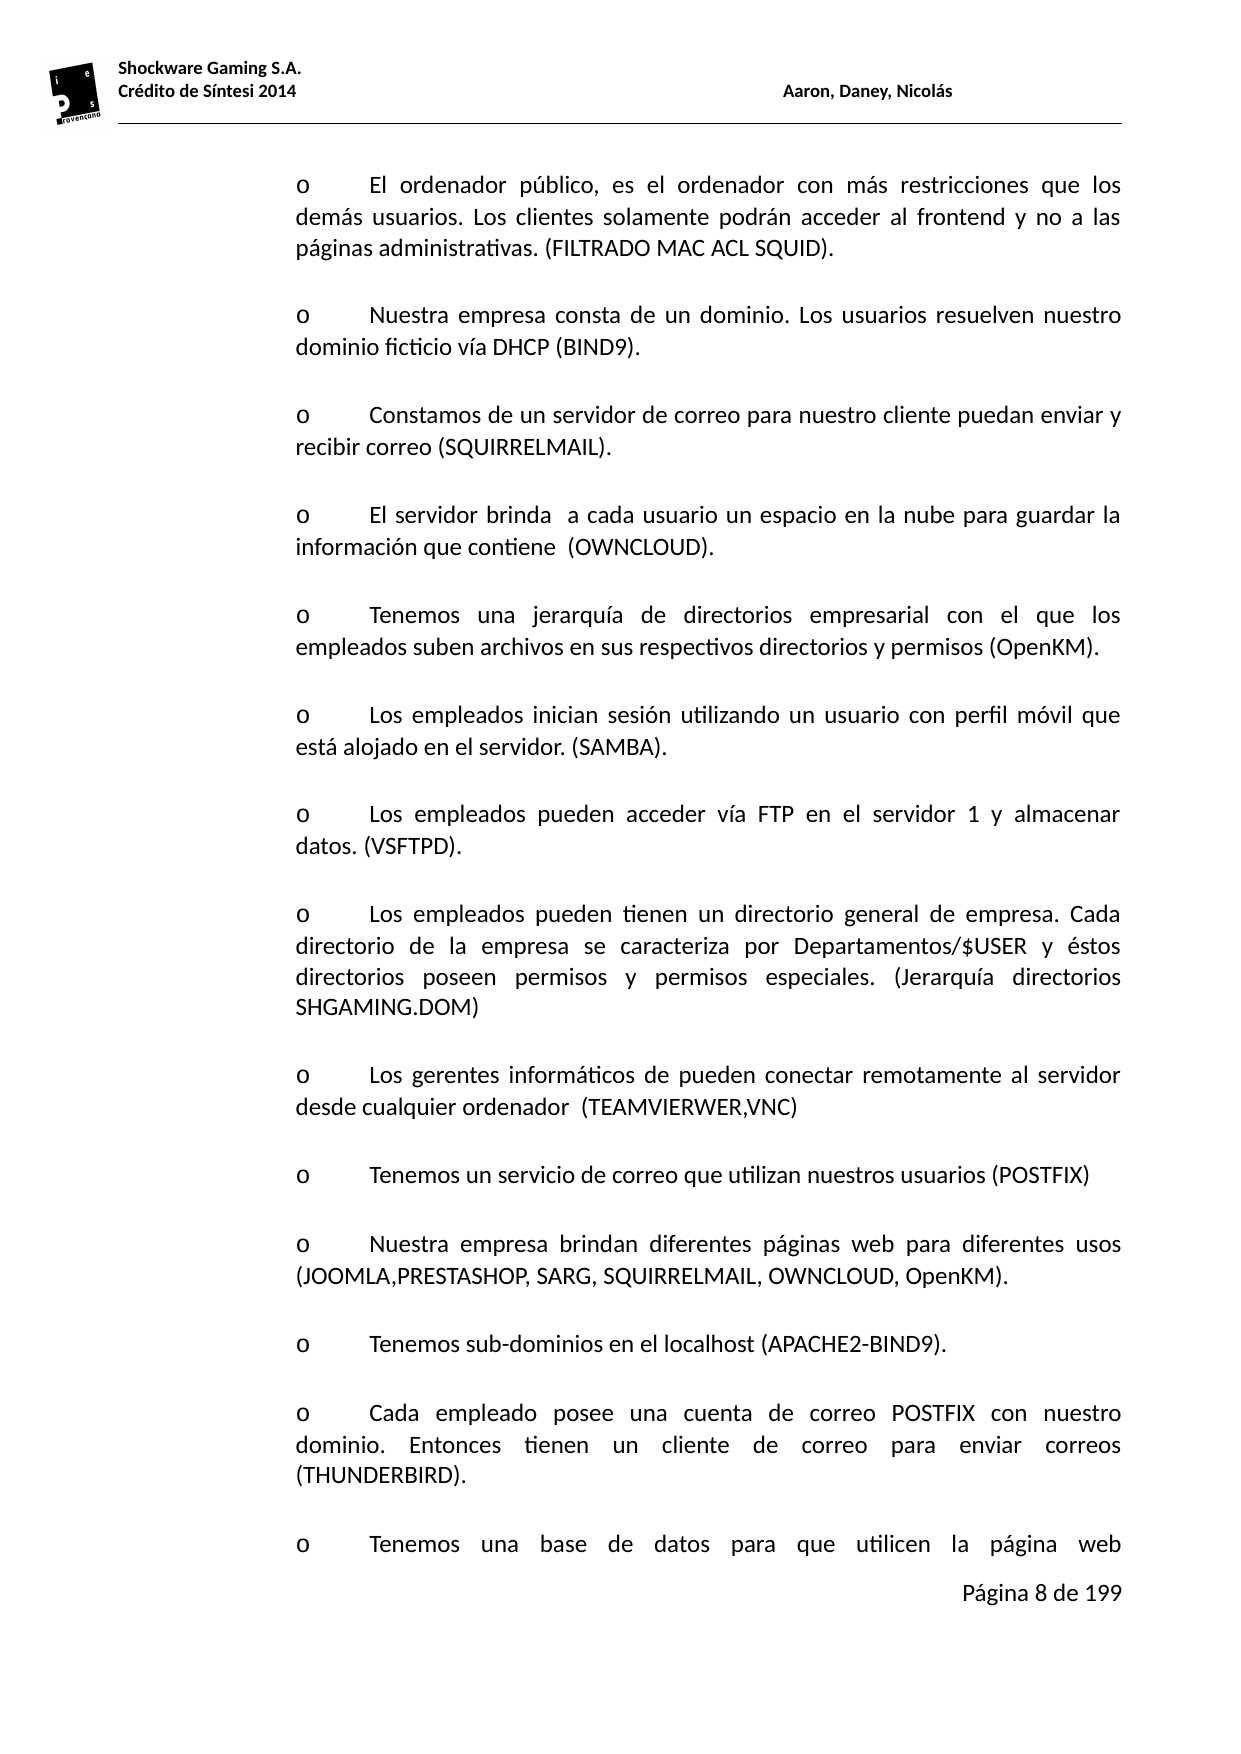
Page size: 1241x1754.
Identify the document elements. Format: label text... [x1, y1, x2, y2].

picture [43, 56, 110, 130]
list Tenemos sub-dominios en el localhost (APACHE2-BIND9). [295, 1328, 1122, 1360]
list Tenemos una base de datos para que utilicen la página web [295, 1528, 1122, 1559]
list Nuestra empresa consta de un dominio. Los usuarios resuelven nuestro dominio ficticio vía DHCP (BIND9). [295, 300, 1122, 362]
list Los empleados inician sesión utilizando un usuario con perfil móvil que está alojado en el servidor. (SAMBA). [295, 699, 1122, 761]
list Tenemos una jerarquía de directorios empresarial con el que los empleados suben archivos en sus respectivos directorios y permisos (OpenKM). [295, 599, 1122, 661]
list El ordenador público, es el ordenador con más restricciones que los demás usuarios. Los clientes solamente podrán acceder al frontend y no a las páginas administrativas. (FILTRADO MAC ACL SQUID). [295, 169, 1122, 262]
list El servidor brinda a cada usuario un espacio en la nube para guardar la información que contiene (OWNCLOUD). [295, 499, 1122, 562]
list Los gerentes informáticos de pueden conectar remotamente al servidor desde cualquier ordenador (TEAMVIERWER,VNC) [295, 1059, 1122, 1122]
list Los empleados pueden tienen un directorio general de empresa. Cada directorio de la empresa se caracteriza por Departamentos/$USER y éstos directorios poseen permisos y permisos especiales. (Jerarquía directorios SHGAMING.DOM) [295, 898, 1122, 1022]
list Constamos de un servidor de correo para nuestro cliente puedan enviar y recibir correo (SQUIRRELMAIL). [295, 399, 1122, 462]
list Cada empleado posee una cuenta de correo POSTFIX con nuestro dominio. Entonces tienen un cliente de correo para enviar correos (THUNDERBIRD). [295, 1397, 1122, 1490]
list Nuestra empresa brindan diferentes páginas web para diferentes usos (JOOMLA,PRESTASHOP, SARG, SQUIRRELMAIL, OWNCLOUD, OpenKM). [295, 1228, 1122, 1291]
list Tenemos un servicio de correo que utilizan nuestros usuarios (POSTFIX) [295, 1159, 1122, 1191]
list Los empleados pueden acceder vía FTP en el servidor 1 y almacenar datos. (VSFTPD). [295, 799, 1122, 861]
